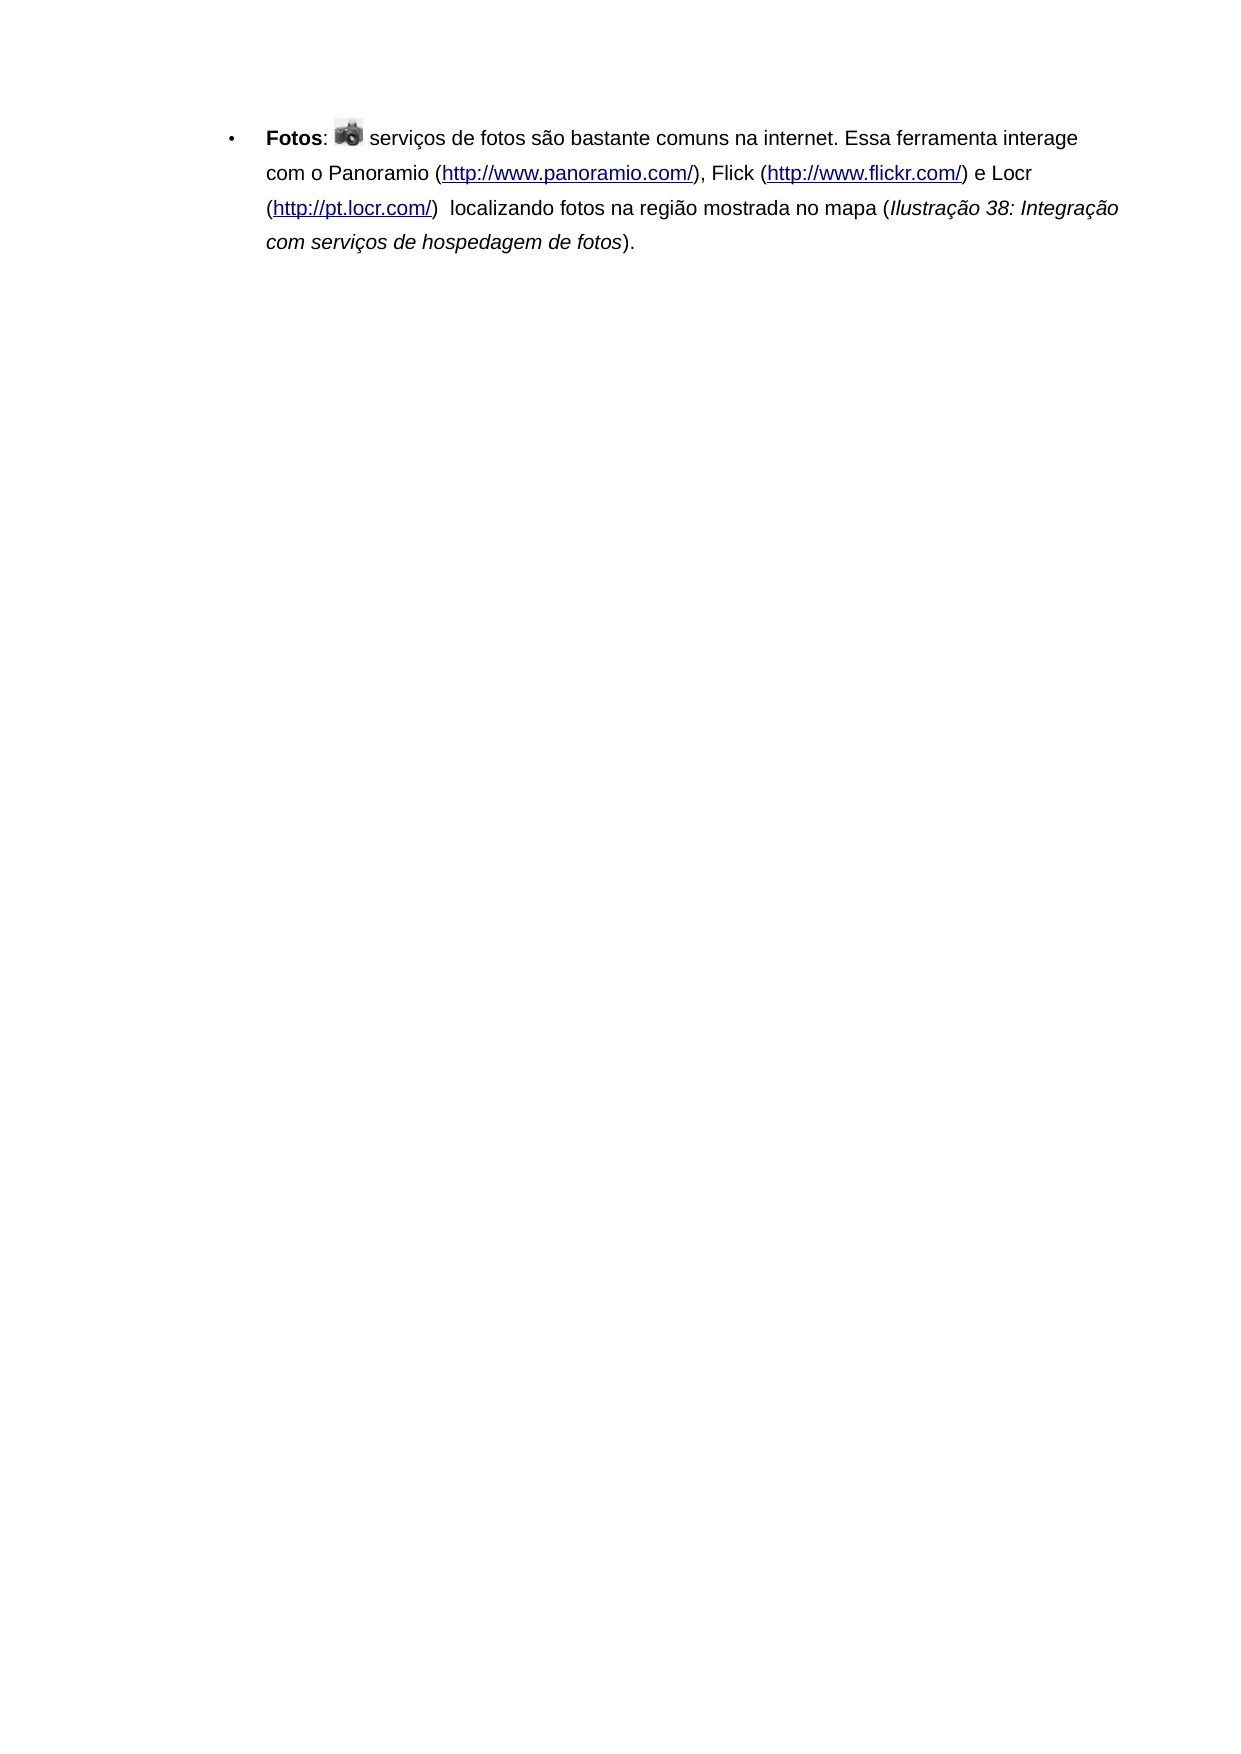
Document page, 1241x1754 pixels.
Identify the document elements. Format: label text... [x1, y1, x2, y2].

list Fotos: serviços de fotos são bastante comuns na internet. Essa ferramenta interage com o Panoramio (http://www.panoramio.com/), Flick (http://www.flickr.com/) e Locr (http://pt.locr.com/) localizando fotos na região mostrada no mapa (Ilustração 38: Integração com serviços de hospedagem de fotos). [228, 118, 1122, 254]
picture [334, 118, 364, 146]
